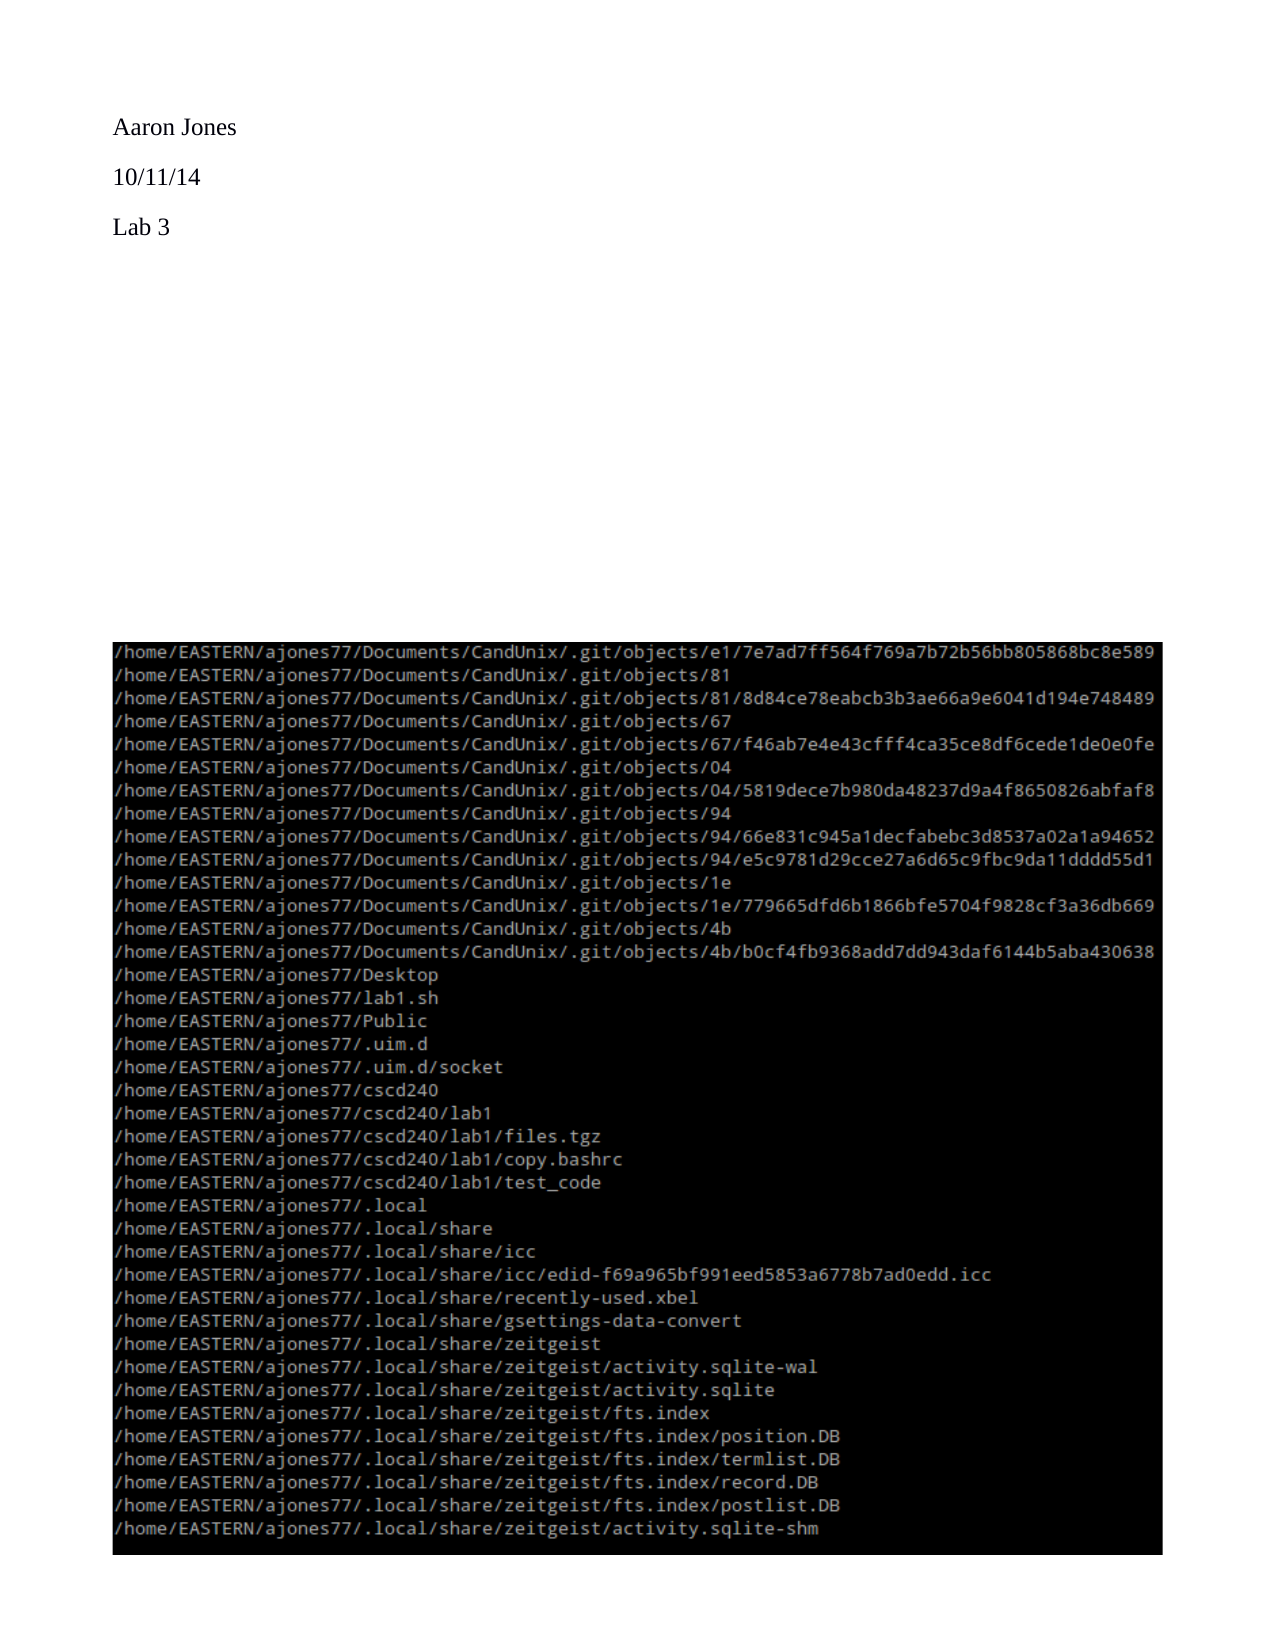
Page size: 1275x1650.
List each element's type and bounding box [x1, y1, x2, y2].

picture [112, 642, 1163, 1555]
